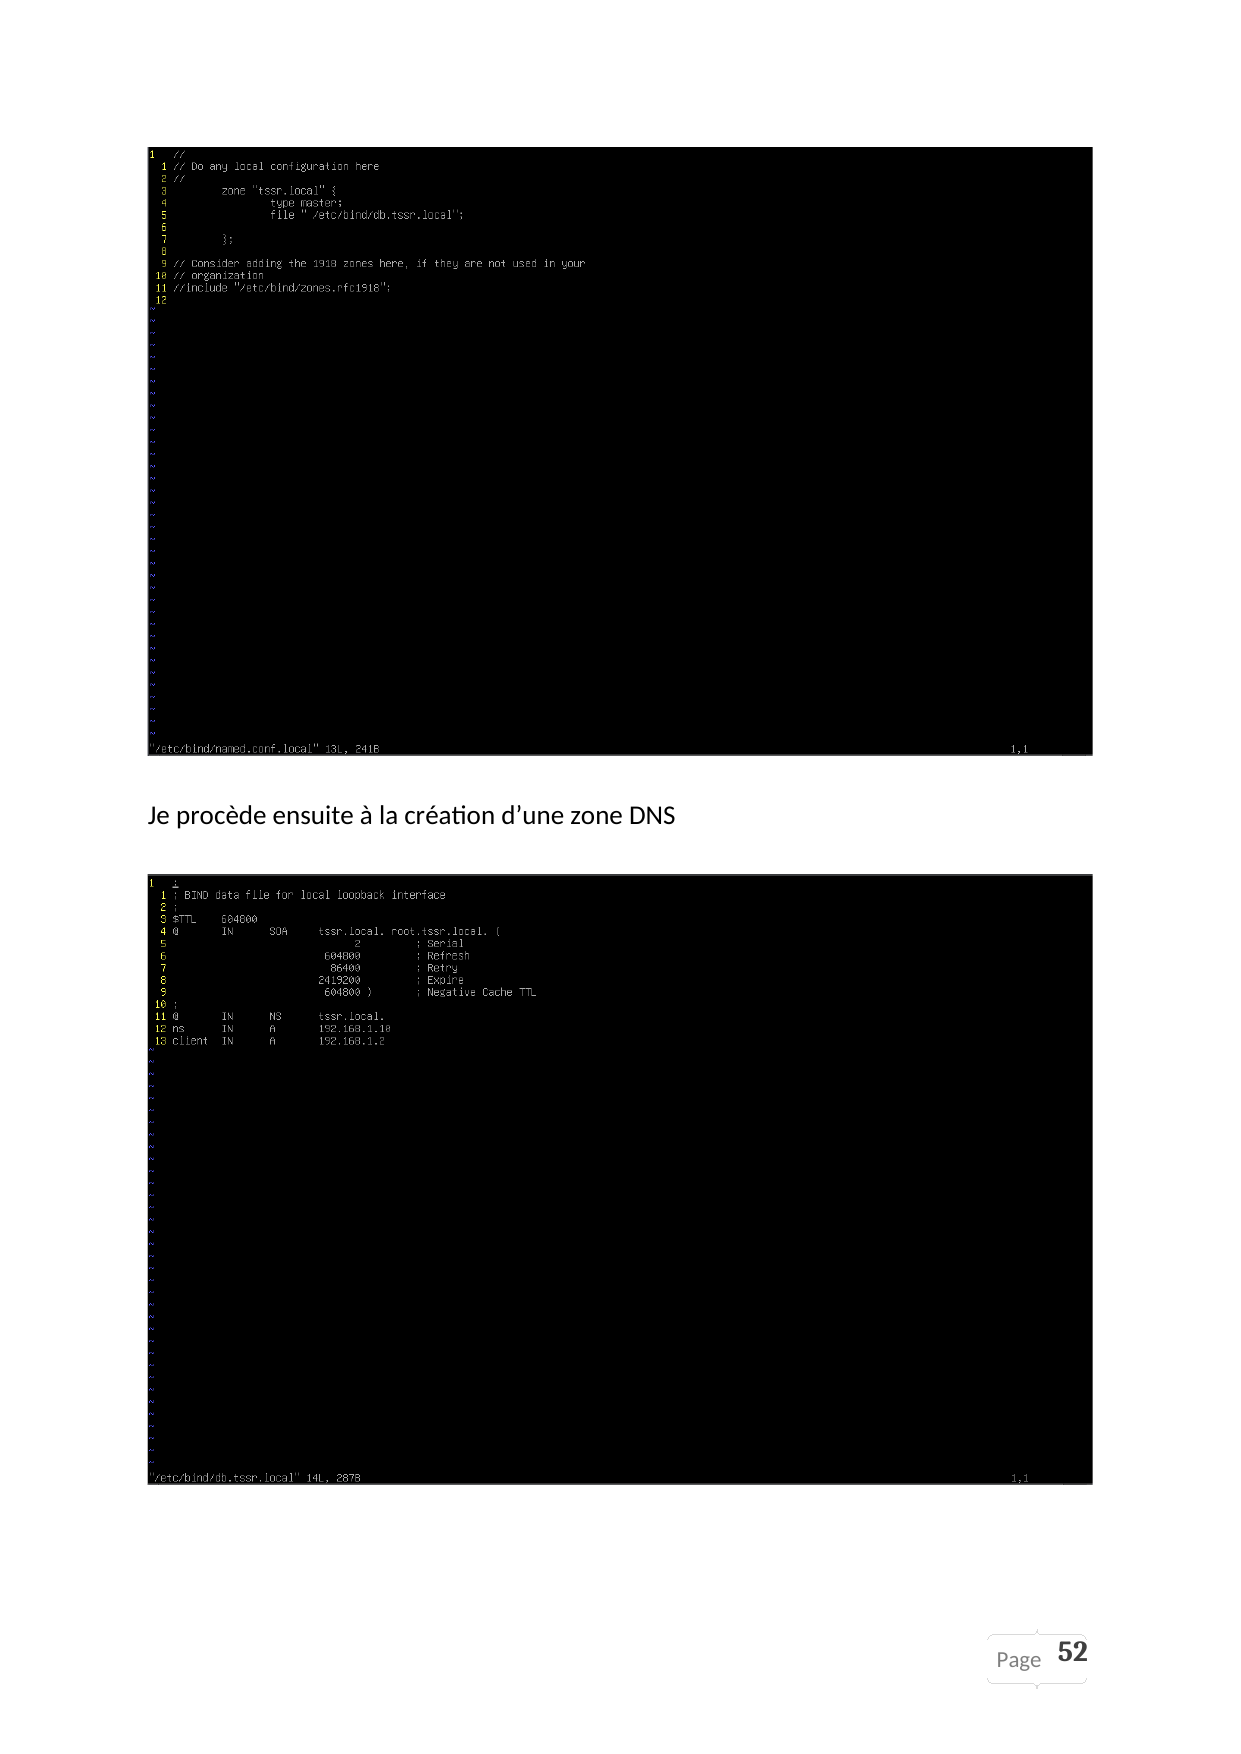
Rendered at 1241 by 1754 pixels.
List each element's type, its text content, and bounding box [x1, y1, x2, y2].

picture [147, 874, 1093, 1485]
text Je procède ensuite à la création d’une zone DNS [148, 756, 1093, 874]
text [148, 1485, 1093, 1598]
picture [147, 147, 1093, 756]
